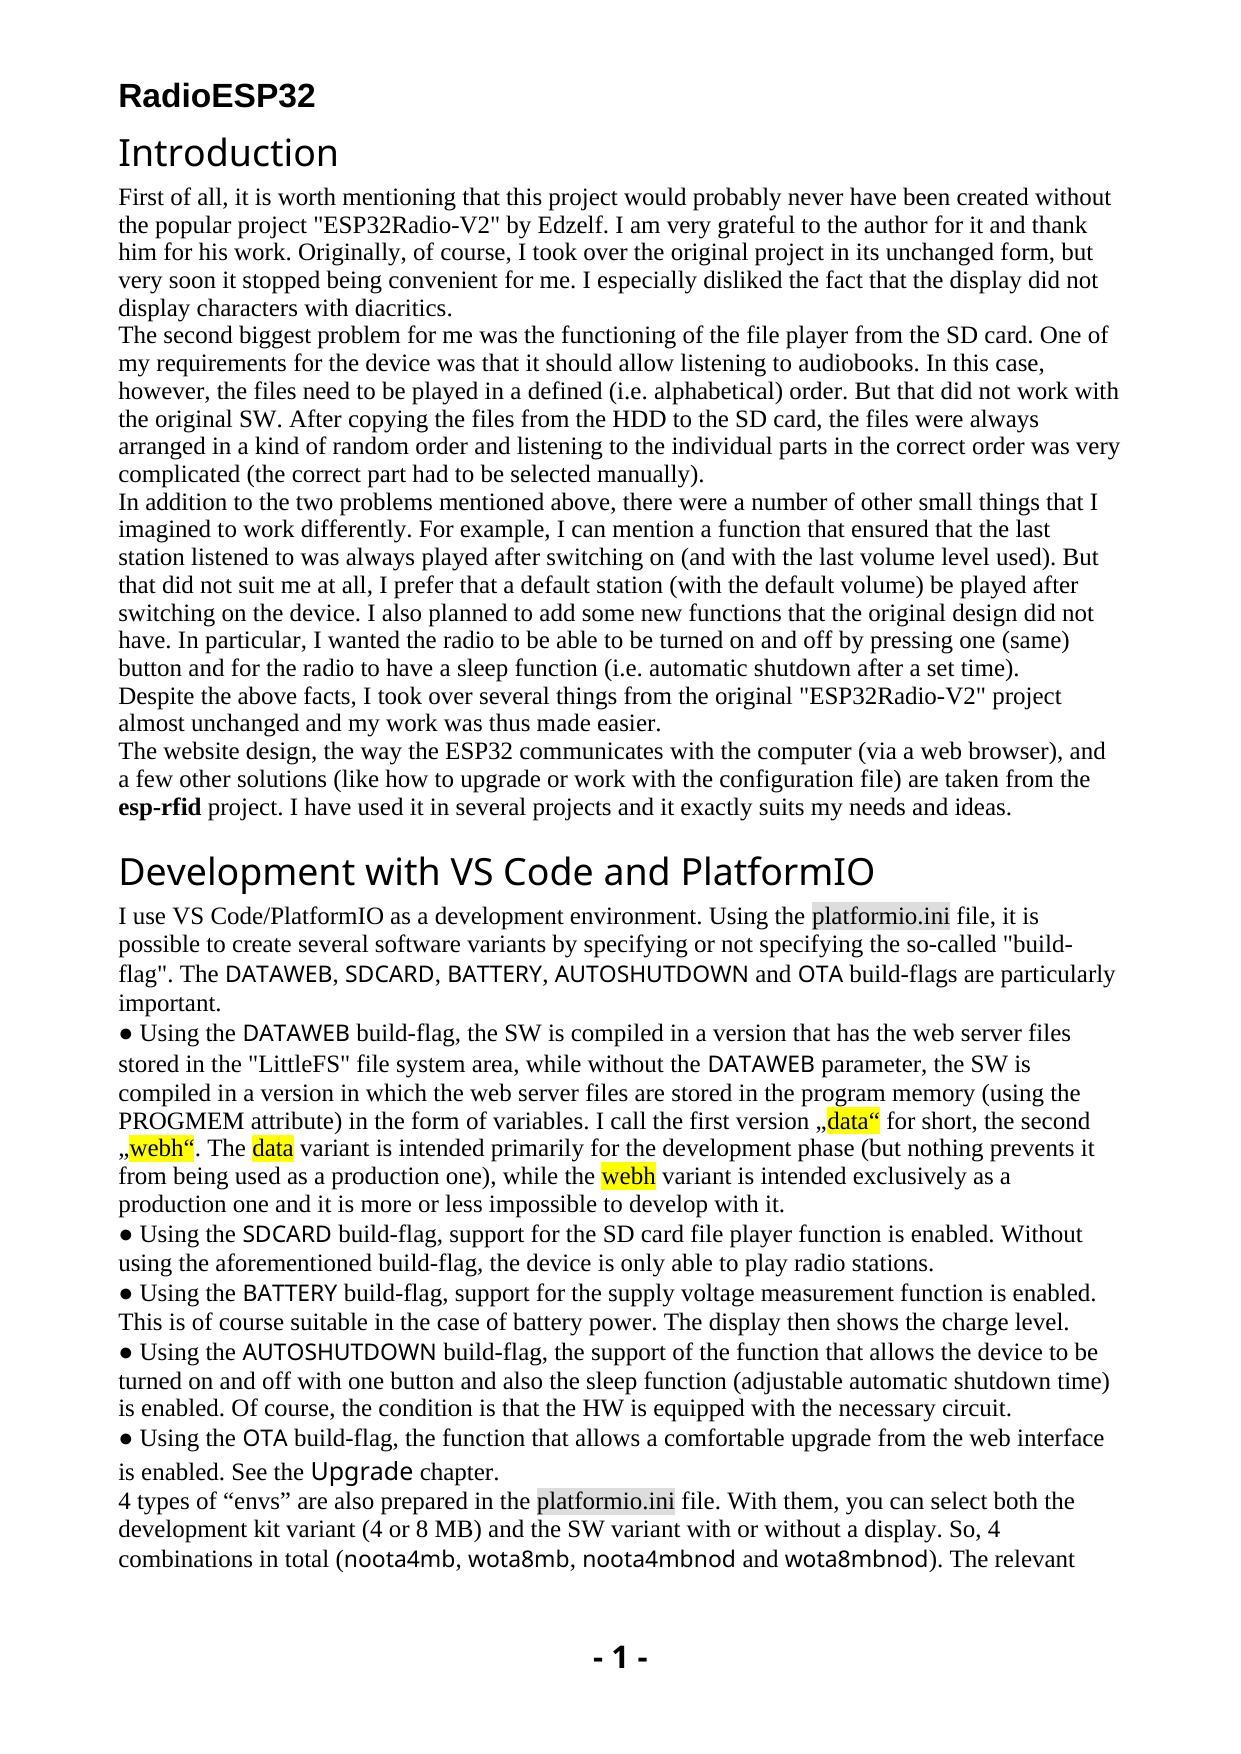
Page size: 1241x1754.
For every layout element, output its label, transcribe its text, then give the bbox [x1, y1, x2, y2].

text ● Using the BATTERY build-flag, support for the supply voltage measurement function is enabled. This is of course suitable in the case of battery power. The display then shows the charge level. [118, 1277, 1122, 1336]
text Despite the above facts, I took over several things from the original "ESP32Radio-V2" project almost unchanged and my work was thus made easier. [118, 682, 1122, 737]
text ● Using the OTA build-flag, the function that allows a comfortable upgrade from the web interface is enabled. See the Upgrade chapter. [118, 1422, 1122, 1487]
subtitle Introduction [118, 126, 1122, 177]
text 4 types of “envs” are also prepared in the platformio.ini file. With them, you can select both the development kit variant (4 or 8 MB) and the SW variant with or without a display. So, 4 combinations in total (noota4mb, wota8mb, noota4mbnod and wota8mbnod). The relevant [118, 1487, 1122, 1574]
text ● Using the SDCARD build-flag, support for the SD card file player function is enabled. Without using the aforementioned build-flag, the device is only able to play radio stations. [118, 1218, 1122, 1277]
text The second biggest problem for me was the functioning of the file player from the SD card. One of my requirements for the device was that it should allow listening to audiobooks. In this case, however, the files need to be played in a defined (i.e. alphabetical) order. But that did not work with the original SW. After copying the files from the HDD to the SD card, the files were always arranged in a kind of random order and listening to the individual parts in the correct order was very complicated (the correct part had to be selected manually). [118, 322, 1122, 488]
subtitle RadioESP32 [118, 77, 1122, 114]
text In addition to the two problems mentioned above, there were a number of other small things that I imagined to work differently. For example, I can mention a function that ensured that the last station listened to was always played after switching on (and with the last volume level used). But that did not suit me at all, I prefer that a default station (with the default volume) be played after switching on the device. I also planned to add some new functions that the original design did not have. In particular, I wanted the radio to be able to be turned on and off by pressing one (same) button and for the radio to have a sleep function (i.e. automatic shutdown after a set time). [118, 488, 1122, 682]
text I use VS Code/PlatformIO as a development environment. Using the platformio.ini file, it is possible to create several software variants by specifying or not specifying the so-called "build-flag". The DATAWEB, SDCARD, BATTERY, AUTOSHUTDOWN and OTA build-flags are particularly important. [118, 902, 1122, 1017]
text The website design, the way the ESP32 communicates with the computer (via a web browser), and a few other solutions (like how to upgrade or work with the configuration file) are taken from the esp-rfid project. I have used it in several projects and it exactly suits my needs and ideas. [118, 737, 1122, 820]
subtitle Development with VS Code and PlatformIO [118, 845, 1122, 896]
text ● Using the AUTOSHUTDOWN build-flag, the support of the function that allows the device to be turned on and off with one button and also the sleep function (adjustable automatic shutdown time) is enabled. Of course, the condition is that the HW is equipped with the necessary circuit. [118, 1336, 1122, 1422]
text First of all, it is worth mentioning that this project would probably never have been created without the popular project "ESP32Radio-V2" by Edzelf. I am very grateful to the author for it and thank him for his work. Originally, of course, I took over the original project in its unchanged form, but very soon it stopped being convenient for me. I especially disliked the fact that the display did not display characters with diacritics. [118, 183, 1122, 322]
text ● Using the DATAWEB build-flag, the SW is compiled in a version that has the web server files stored in the "LittleFS" file system area, while without the DATAWEB parameter, the SW is compiled in a version in which the web server files are stored in the program memory (using the PROGMEM attribute) in the form of variables. I call the first version „data“ for short, the second „webh“. The data variant is intended primarily for the development phase (but nothing prevents it from being used as a production one), while the webh variant is intended exclusively as a production one and it is more or less impossible to develop with it. [118, 1017, 1122, 1218]
